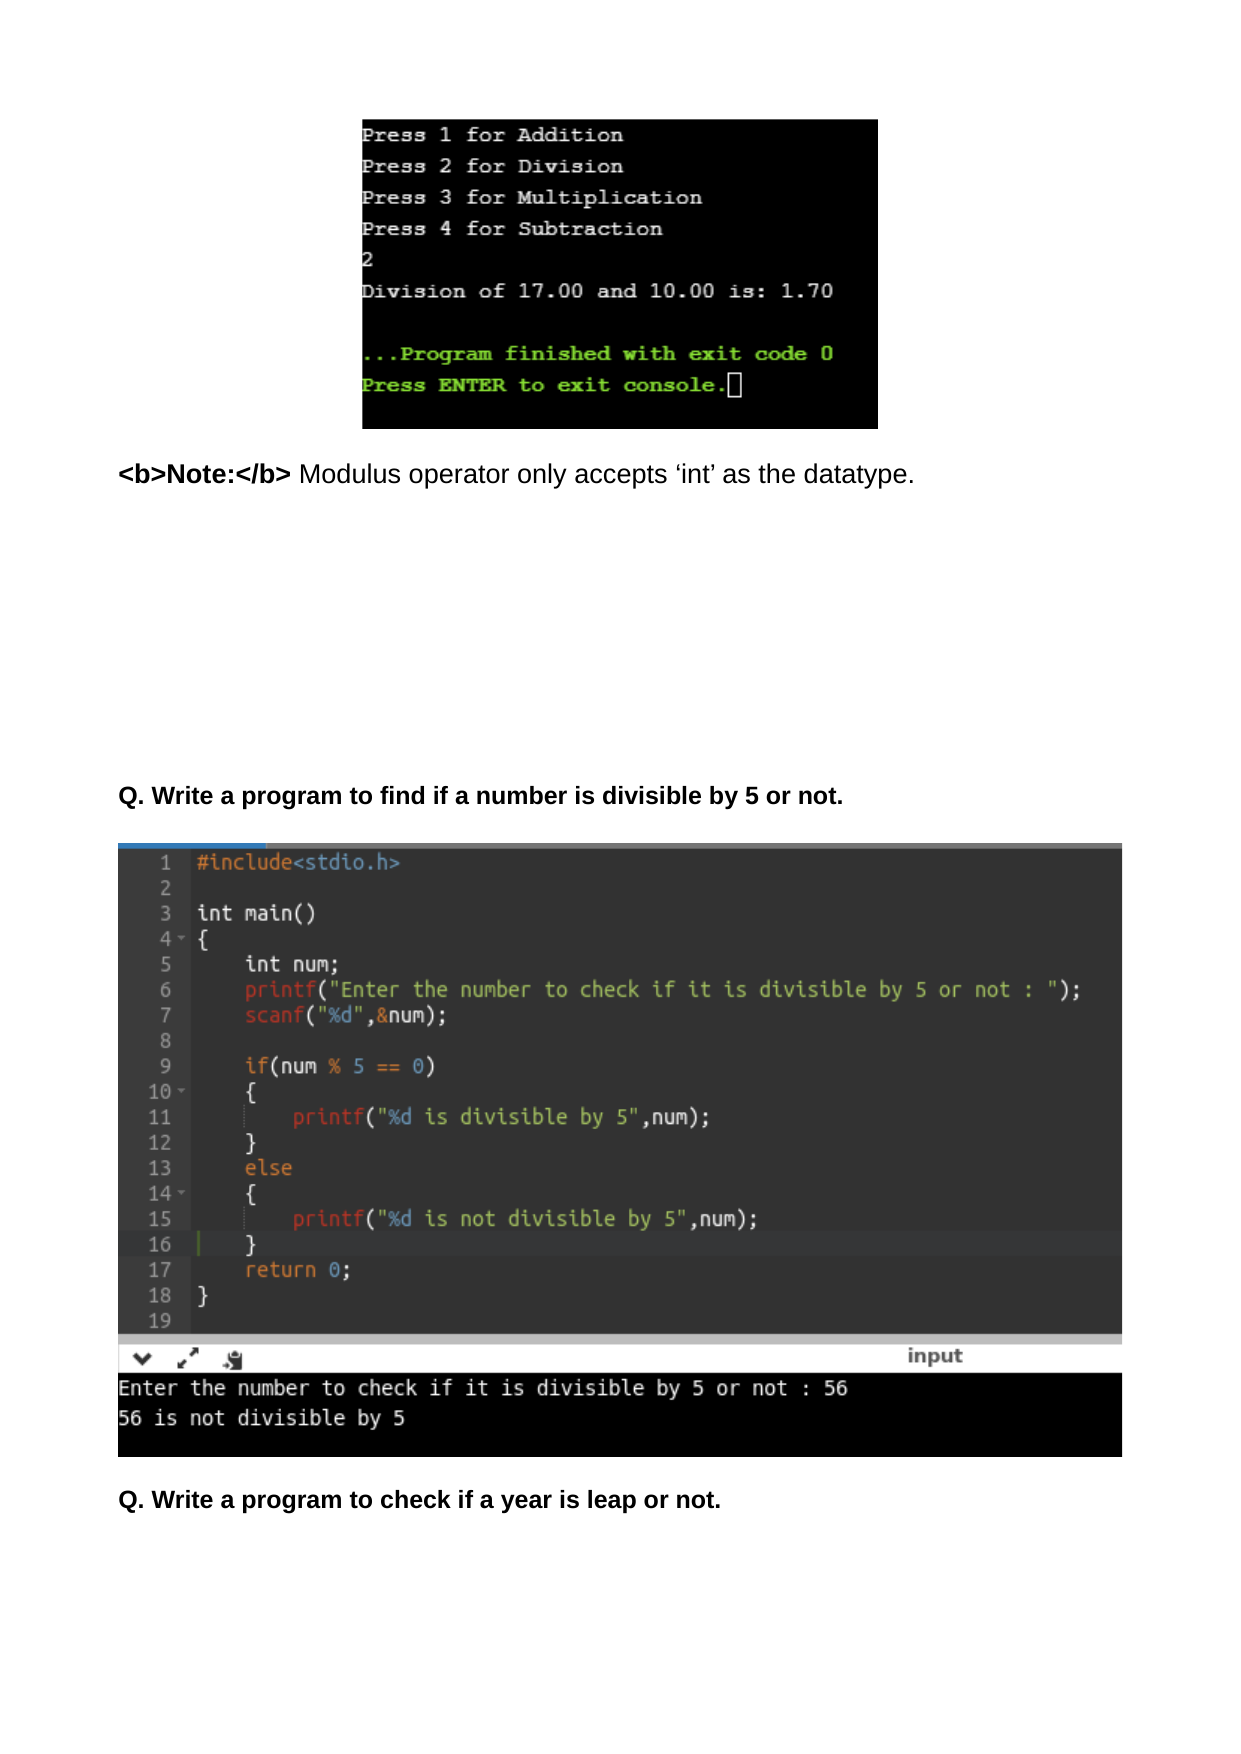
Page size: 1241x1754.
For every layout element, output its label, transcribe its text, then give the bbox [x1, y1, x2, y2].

text <b>Note:</b> Modulus operator only accepts ‘int’ as the datatype. [118, 458, 1122, 489]
text Q. Write a program to check if a year is leap or not. [118, 1485, 1122, 1514]
text Q. Write a program to find if a number is divisible by 5 or not. [118, 781, 1122, 810]
